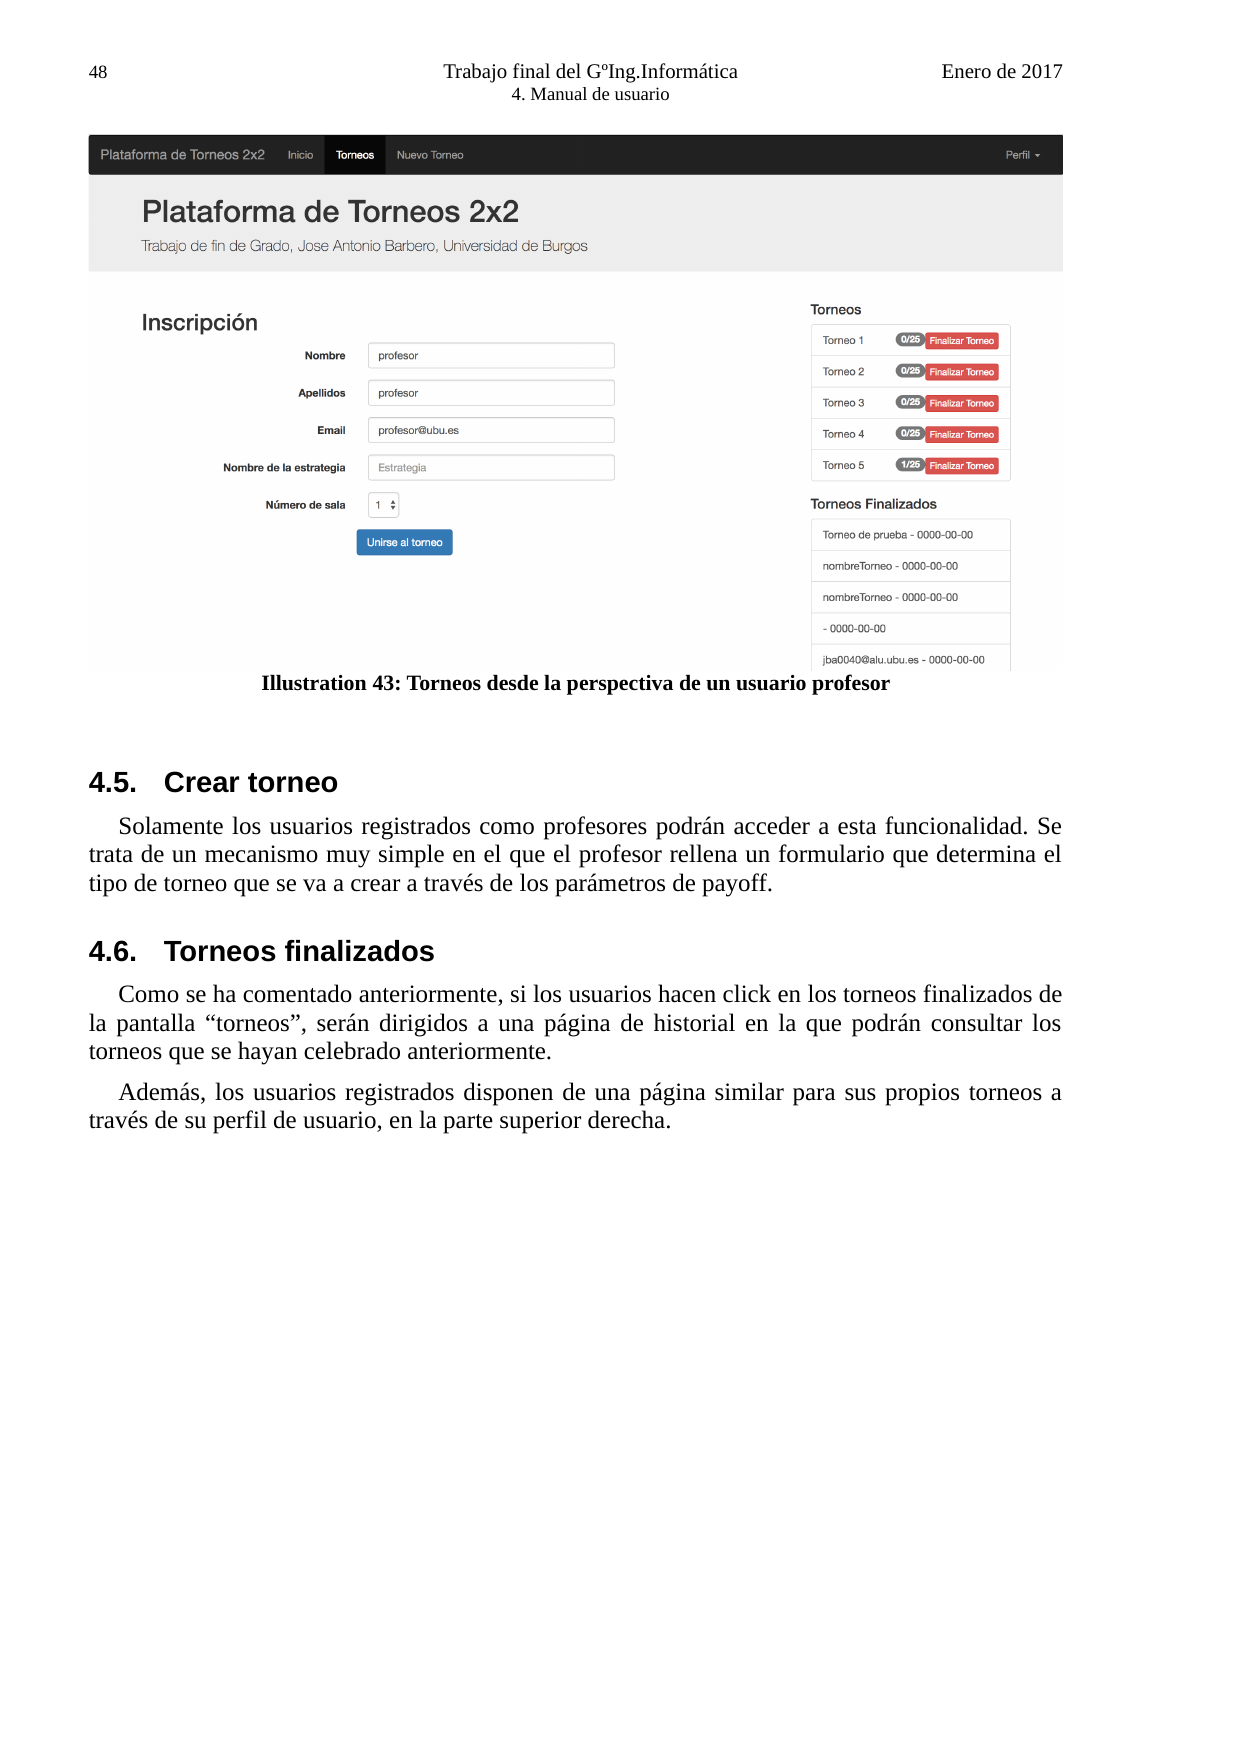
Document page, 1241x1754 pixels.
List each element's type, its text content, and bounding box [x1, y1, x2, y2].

text Solamente los usuarios registrados como profesores podrán acceder a esta funcionalidad. Se trata de un mecanismo muy simple en el que el profesor rellena un formulario que determina el tipo de torneo que se va a crear a través de los parámetros de payoff. [88, 811, 1063, 897]
text Como se ha comentado anteriormente, si los usuarios hacen click en los torneos finalizados de la pantalla “torneos”, serán dirigidos a una página de historial en la que podrán consultar los torneos que se hayan celebrado anteriormente. [88, 979, 1063, 1065]
subtitle Crear torneo [88, 765, 1063, 799]
text Además, los usuarios registrados disponen de una página similar para sus propios torneos a través de su perfil de usuario, en la parte superior derecha. [88, 1077, 1063, 1134]
list Illustration 43: Torneos desde la perspectiva de un usuario profesor [88, 671, 1063, 695]
subtitle Torneos finalizados [88, 933, 1063, 967]
picture [88, 134, 1063, 671]
